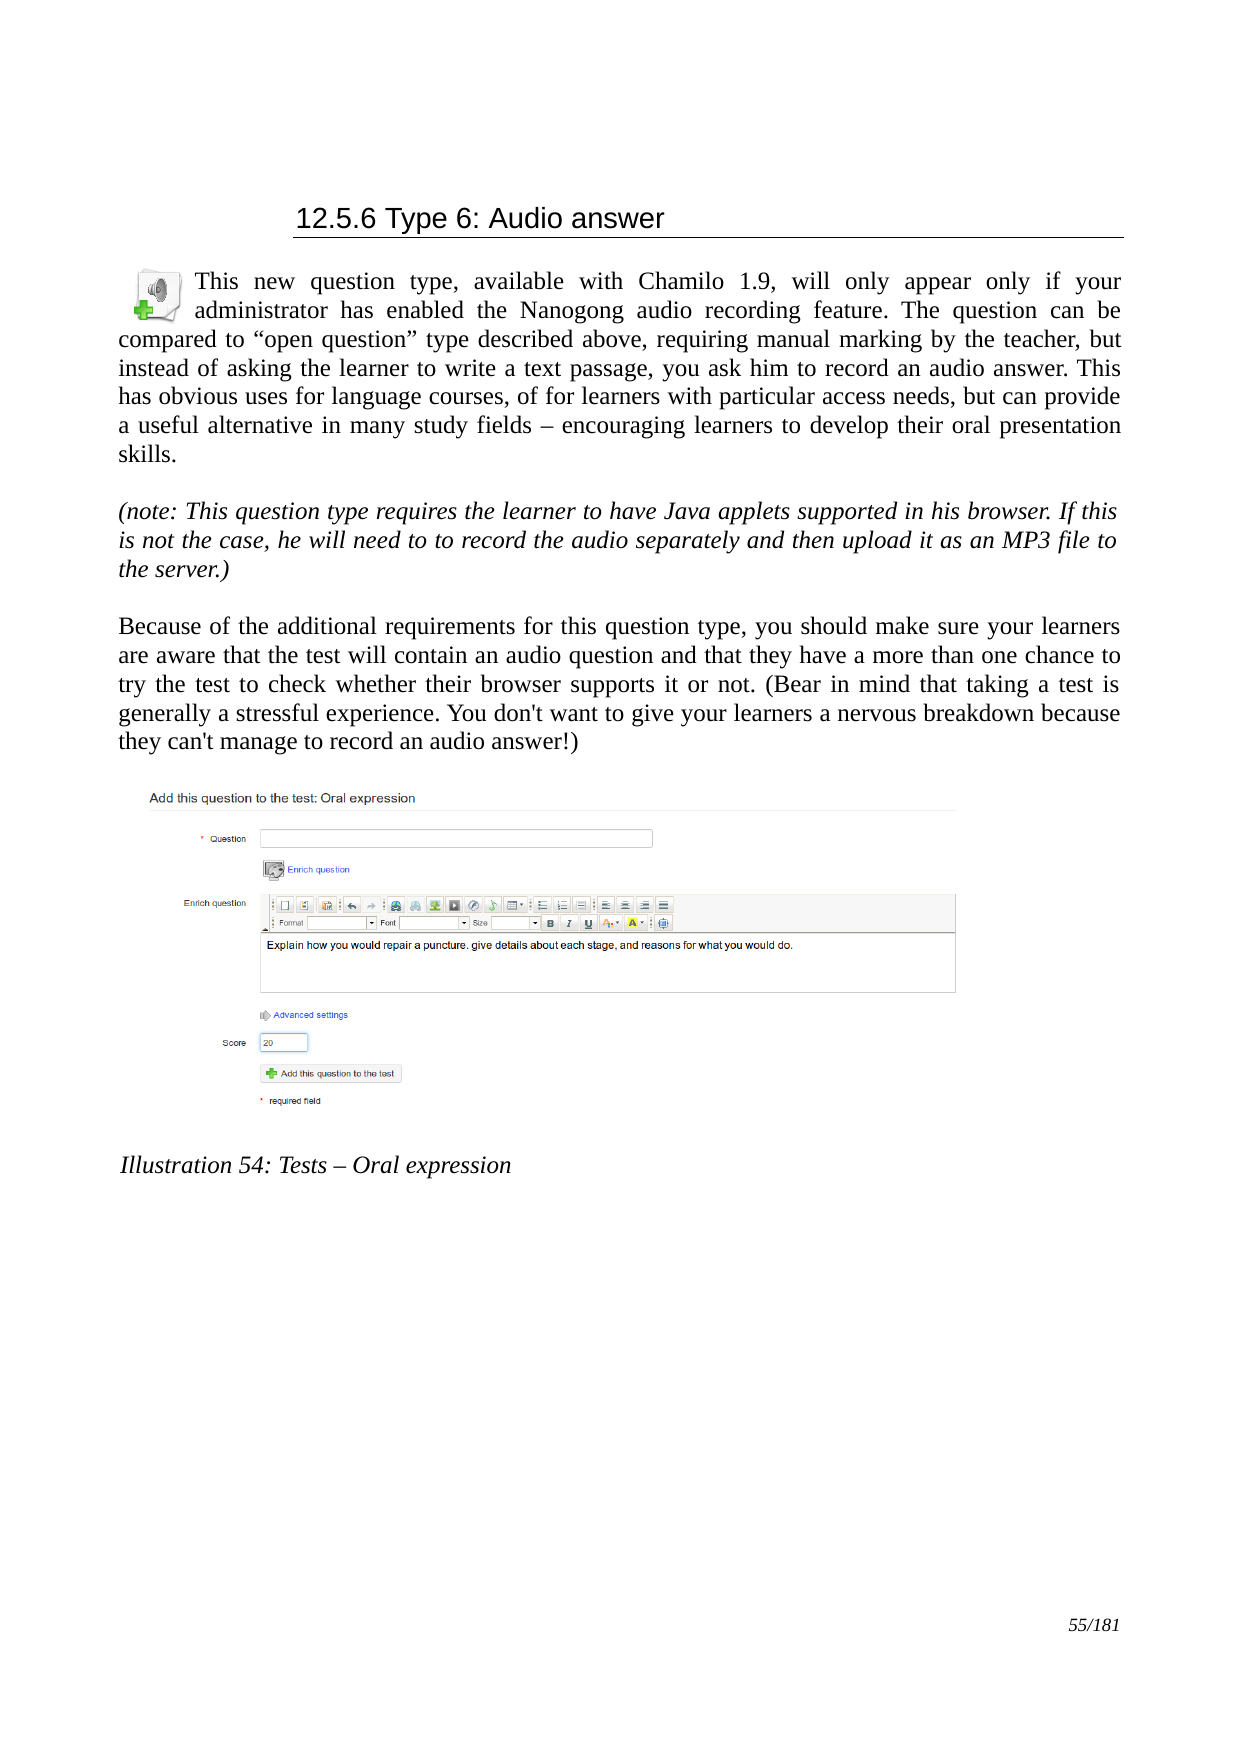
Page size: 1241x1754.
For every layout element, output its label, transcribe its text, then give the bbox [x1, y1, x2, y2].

subtitle Type 6: Audio answer [293, 201, 1124, 237]
text This new question type, available with Chamilo 1.9, will only appear only if your administrator has enabled the Nanogong audio recording feature. The question can be compared to “open question” type described above, requiring manual marking by the teacher, but instead of asking the learner to write a text passage, you ask him to record an audio answer. This has obvious uses for language courses, of for learners with particular access needs, but can provide a useful alternative in many study fields – encouraging learners to develop their oral presentation skills. [118, 266, 1122, 468]
picture [136, 787, 985, 1117]
text (note: This question type requires the learner to have Java applets supported in his browser. If this is not the case, he will need to to record the audio separately and then upload it as an MP3 file to the server.) [118, 496, 1122, 583]
text Illustration 54: Tests – Oral expression [120, 1150, 1120, 1179]
text Because of the additional requirements for this question type, you should make sure your learners are aware that the test will contain an audio question and that they have a more than one chance to try the test to check whether their browser supports it or not. (Bear in mind that taking a test is generally a stressful experience. You don't want to give your learners a nervous breakdown because they can't manage to record an audio answer!) [118, 611, 1122, 755]
picture [123, 264, 183, 324]
